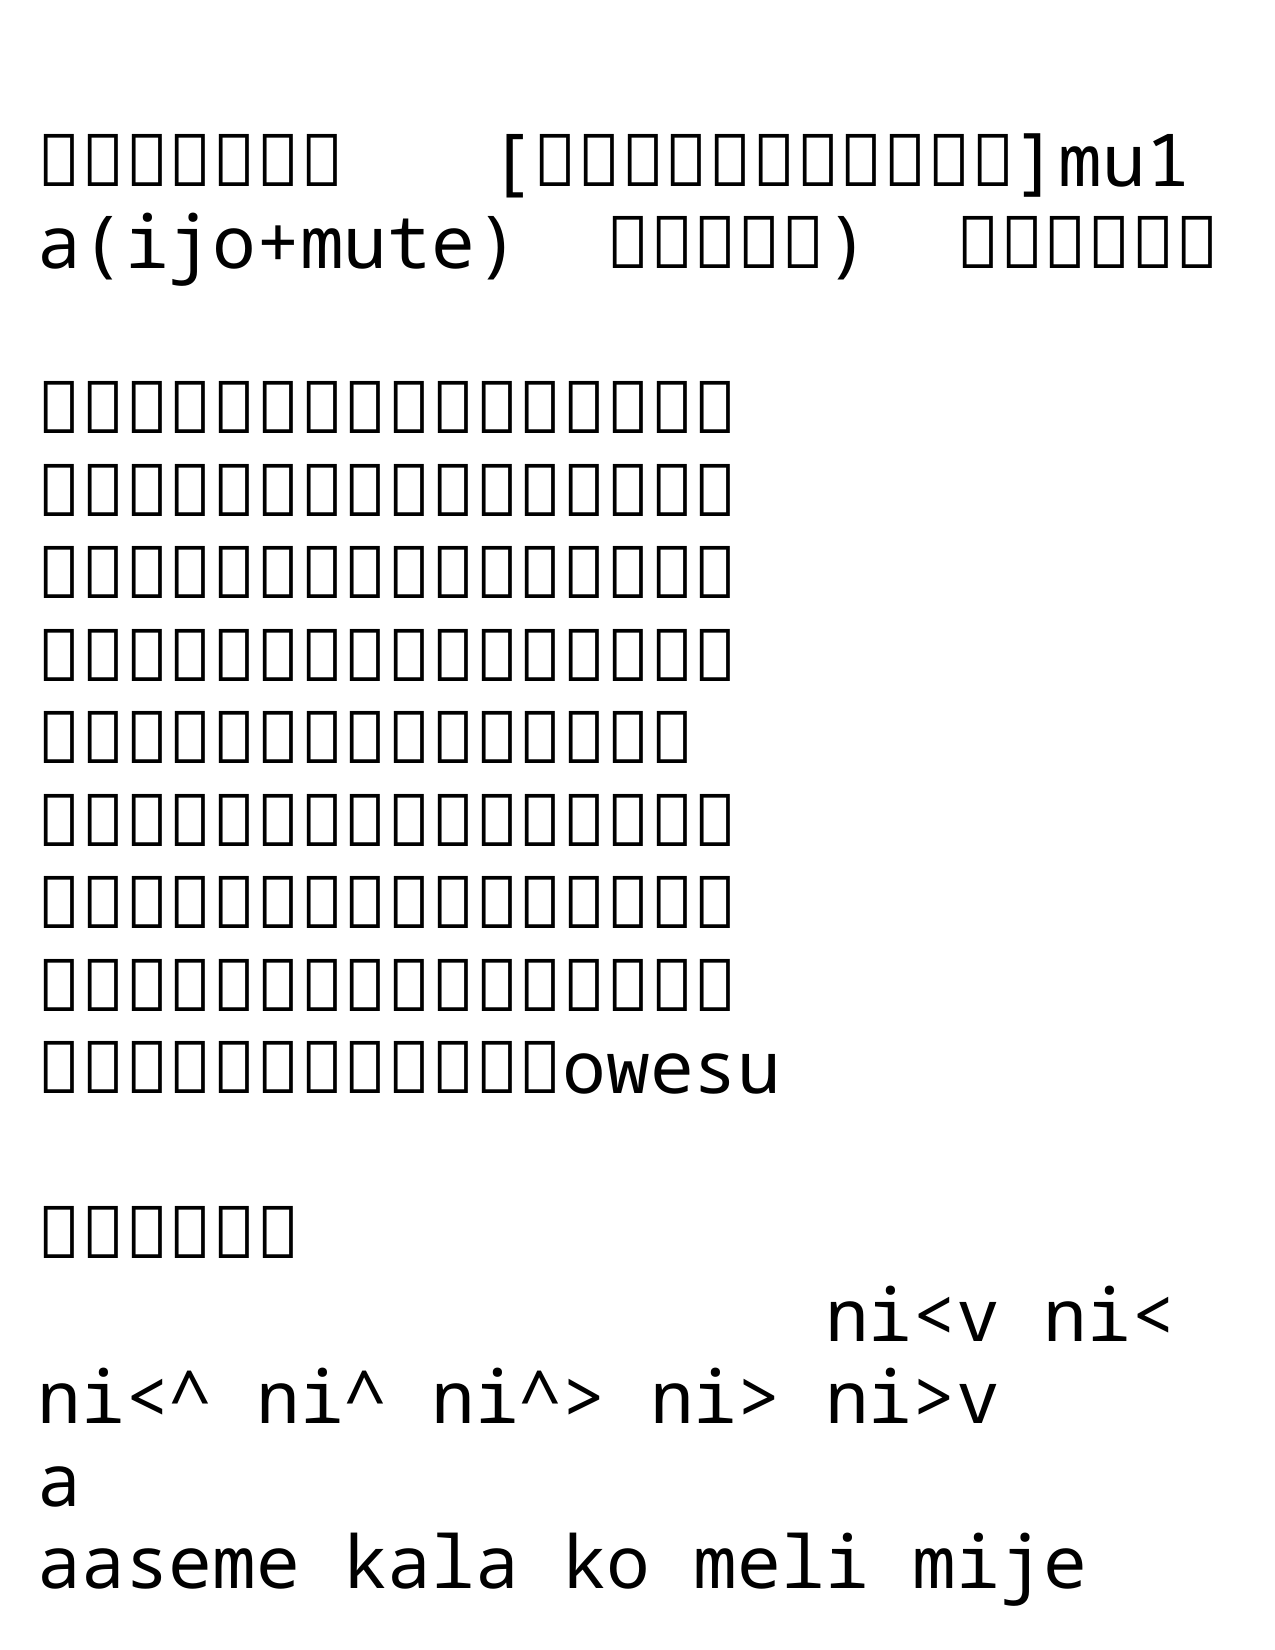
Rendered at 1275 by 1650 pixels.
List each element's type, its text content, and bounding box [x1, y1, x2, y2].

text 󱦀󱦁󱦂󱦄󱦅󱦆󱦇󱦈󱦠󱦡󱦢󱦣owesu [37, 1027, 1237, 1110]
text 󱥐󱥑󱥒󱥓󱥔󱥕󱥖󱥗󱥘󱥙󱥚󱥛󱥜󱥝󱥞󱥟 [37, 780, 1237, 862]
text 󱤰󱤱󱤲󱤳󱤴󱤵󱤶󱤷󱤸󱤹󱤺󱤻󱤼󱤽󱤾󱤿 [37, 615, 1237, 697]
text 󱥰󱥱󱥲󱥳󱥴󱥵󱥶󱥷󱥸󱥹󱥺󱥻󱥼󱥽󱥾󱥿 [37, 945, 1237, 1027]
text a [37, 1440, 1237, 1522]
text 󱤠󱤡󱤢󱤣󱤤󱤥󱤦󱤧󱤨󱤩󱤪󱤫󱤬󱤭󱤮󱤯 [37, 532, 1237, 615]
text 󱥠󱥍󱦗󱤘󱤆󱦘 [37, 1192, 1237, 1275]
text 󱥀󱥁󱥂󱥃󱥄󱥅󱥆󱥇󱥈󱥉󱥋󱥌󱥍󱥎󱥏 [37, 697, 1237, 780]
text 󱤿󱦕󱥠󱥧󱤅󱦖󱤽 [󱤌󱦜󱤌󱦜󱦜󱤌󱦜󱦜󱦜󱤌󱦝]mu1 [37, 120, 1237, 202]
text 󱤀󱤁󱤂󱤃󱤄󱤅󱤆󱤇󱤈󱤉󱤊󱤋󱤌󱤍󱤎󱤏 [37, 367, 1237, 450]
text a(ijo+mute) 󱤬󱦗󱤌󱦖󱤄) 󱤾󱦗󱤄󱦕󱤀󱦘 󱥩󱦗󱤌󱦖󱤴󱦘 󱦐︀󱤌󱦑︀ [37, 202, 1237, 367]
text 󱤐󱤑󱤒󱤓󱤔󱤕󱤖󱤗󱤘󱤙󱤚󱤛󱤜󱤝󱤞󱤟 [37, 450, 1237, 532]
text ni<v ni< ni<^ ni^ ni^> ni> ni>v [37, 1275, 1237, 1440]
text 󱥠󱥡󱥢󱥣󱥤󱥥󱥦󱥧󱥨󱥩󱥪󱥫󱥬󱥭󱥮󱥯 [37, 862, 1237, 945]
text aaseme kala ko meli mije [37, 1522, 1237, 1605]
